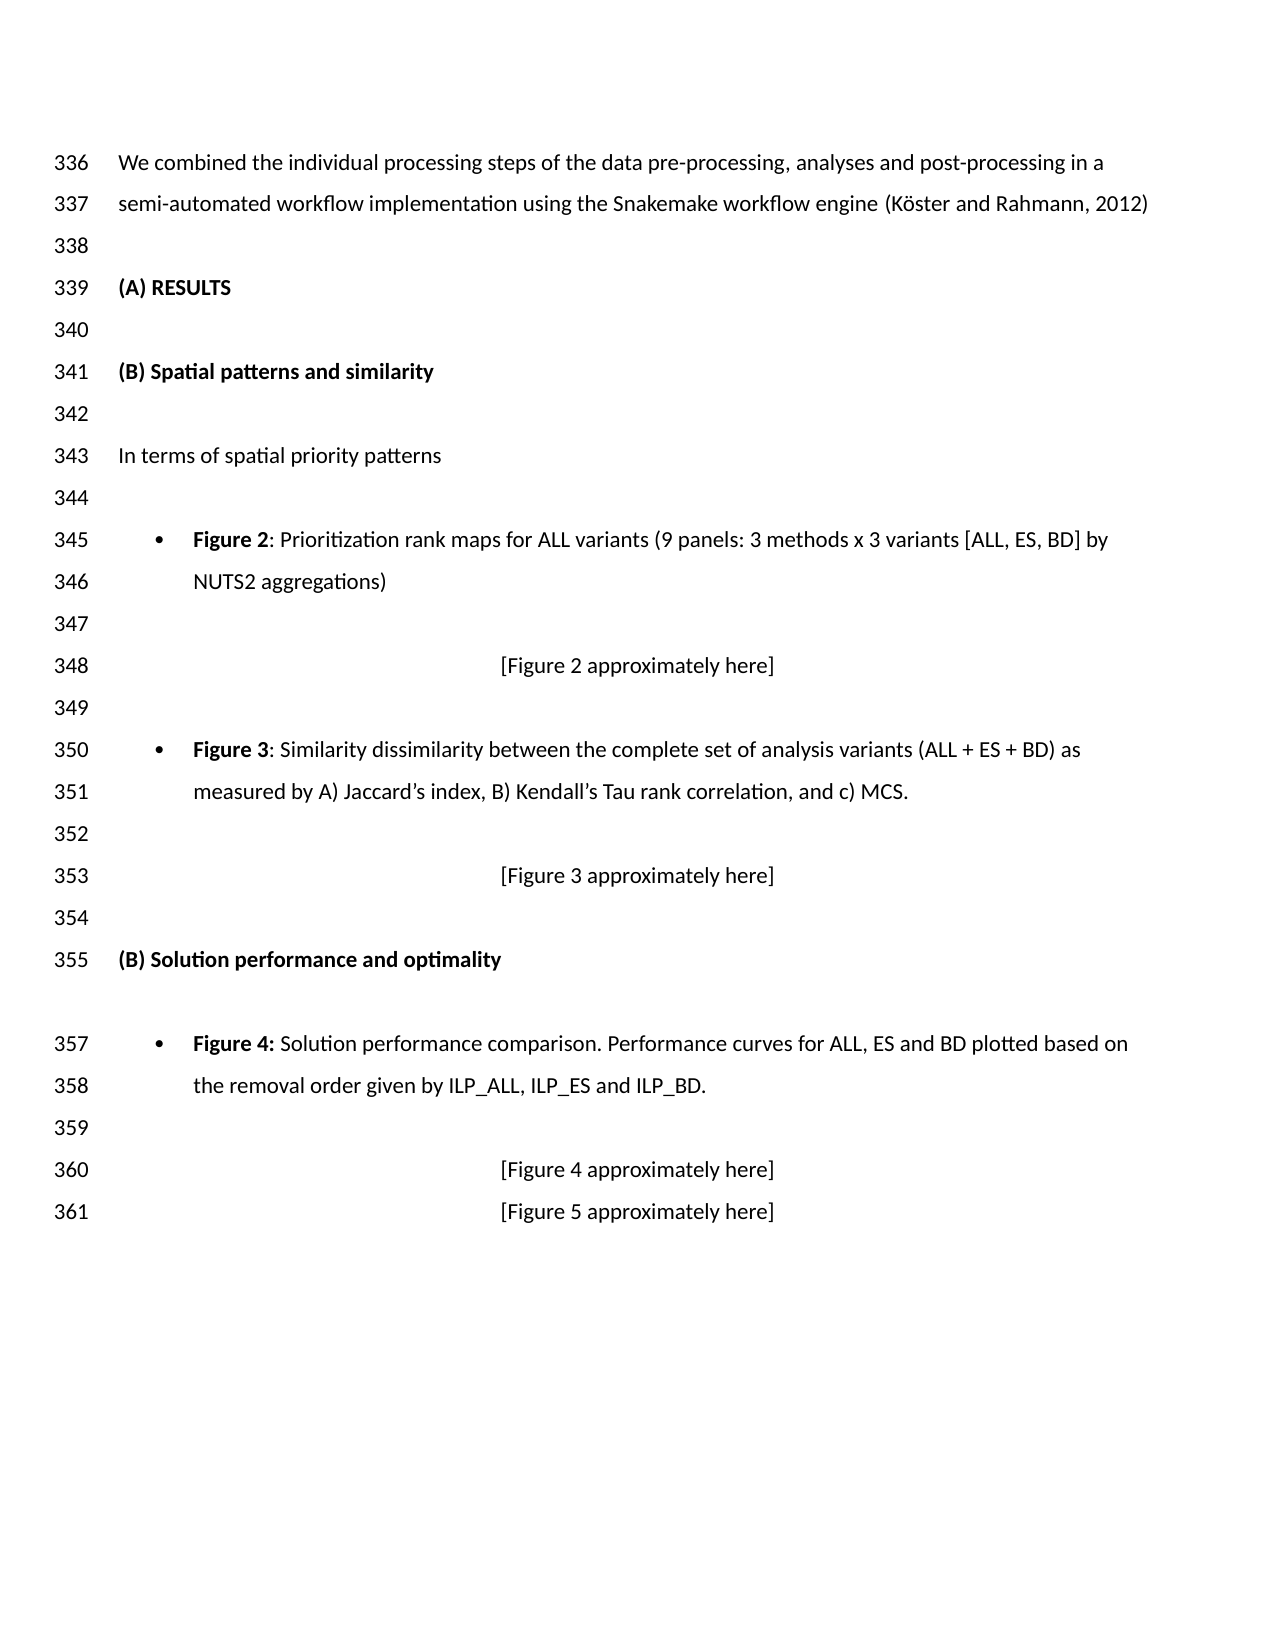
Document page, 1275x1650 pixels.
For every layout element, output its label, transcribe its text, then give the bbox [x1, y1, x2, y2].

text In terms of spatial priority patterns [118, 441, 1157, 469]
text [Figure 5 approximately here] [118, 1197, 1157, 1225]
text [Figure 2 approximately here] [118, 651, 1157, 679]
text [Figure 3 approximately here] [118, 861, 1157, 889]
list Figure 3: Similarity dissimilarity between the complete set of analysis variants (ALL + ES + BD) as measured by A) Jaccard’s index, B) Kendall’s Tau rank correlation, and c) MCS. [156, 735, 1157, 805]
subtitle (B) Spatial patterns and similarity [118, 357, 1157, 386]
subtitle (B) Solution performance and optimality [118, 945, 1157, 1015]
text We combined the individual processing steps of the data pre-processing, analyses and post-processing in a semi-automated workflow implementation using the Snakemake workflow engine (Köster and Rahmann, 2012)⁠ [118, 148, 1157, 218]
text [Figure 4 approximately here] [118, 1155, 1157, 1183]
list Figure 4: Solution performance comparison. Performance curves for ALL, ES and BD plotted based on the removal order given by ILP_ALL, ILP_ES and ILP_BD. [156, 1029, 1157, 1099]
list Figure 2: Prioritization rank maps for ALL variants (9 panels: 3 methods x 3 variants [ALL, ES, BD] by NUTS2 aggregations) [156, 525, 1157, 595]
subtitle (A) RESULTS [118, 273, 1157, 302]
